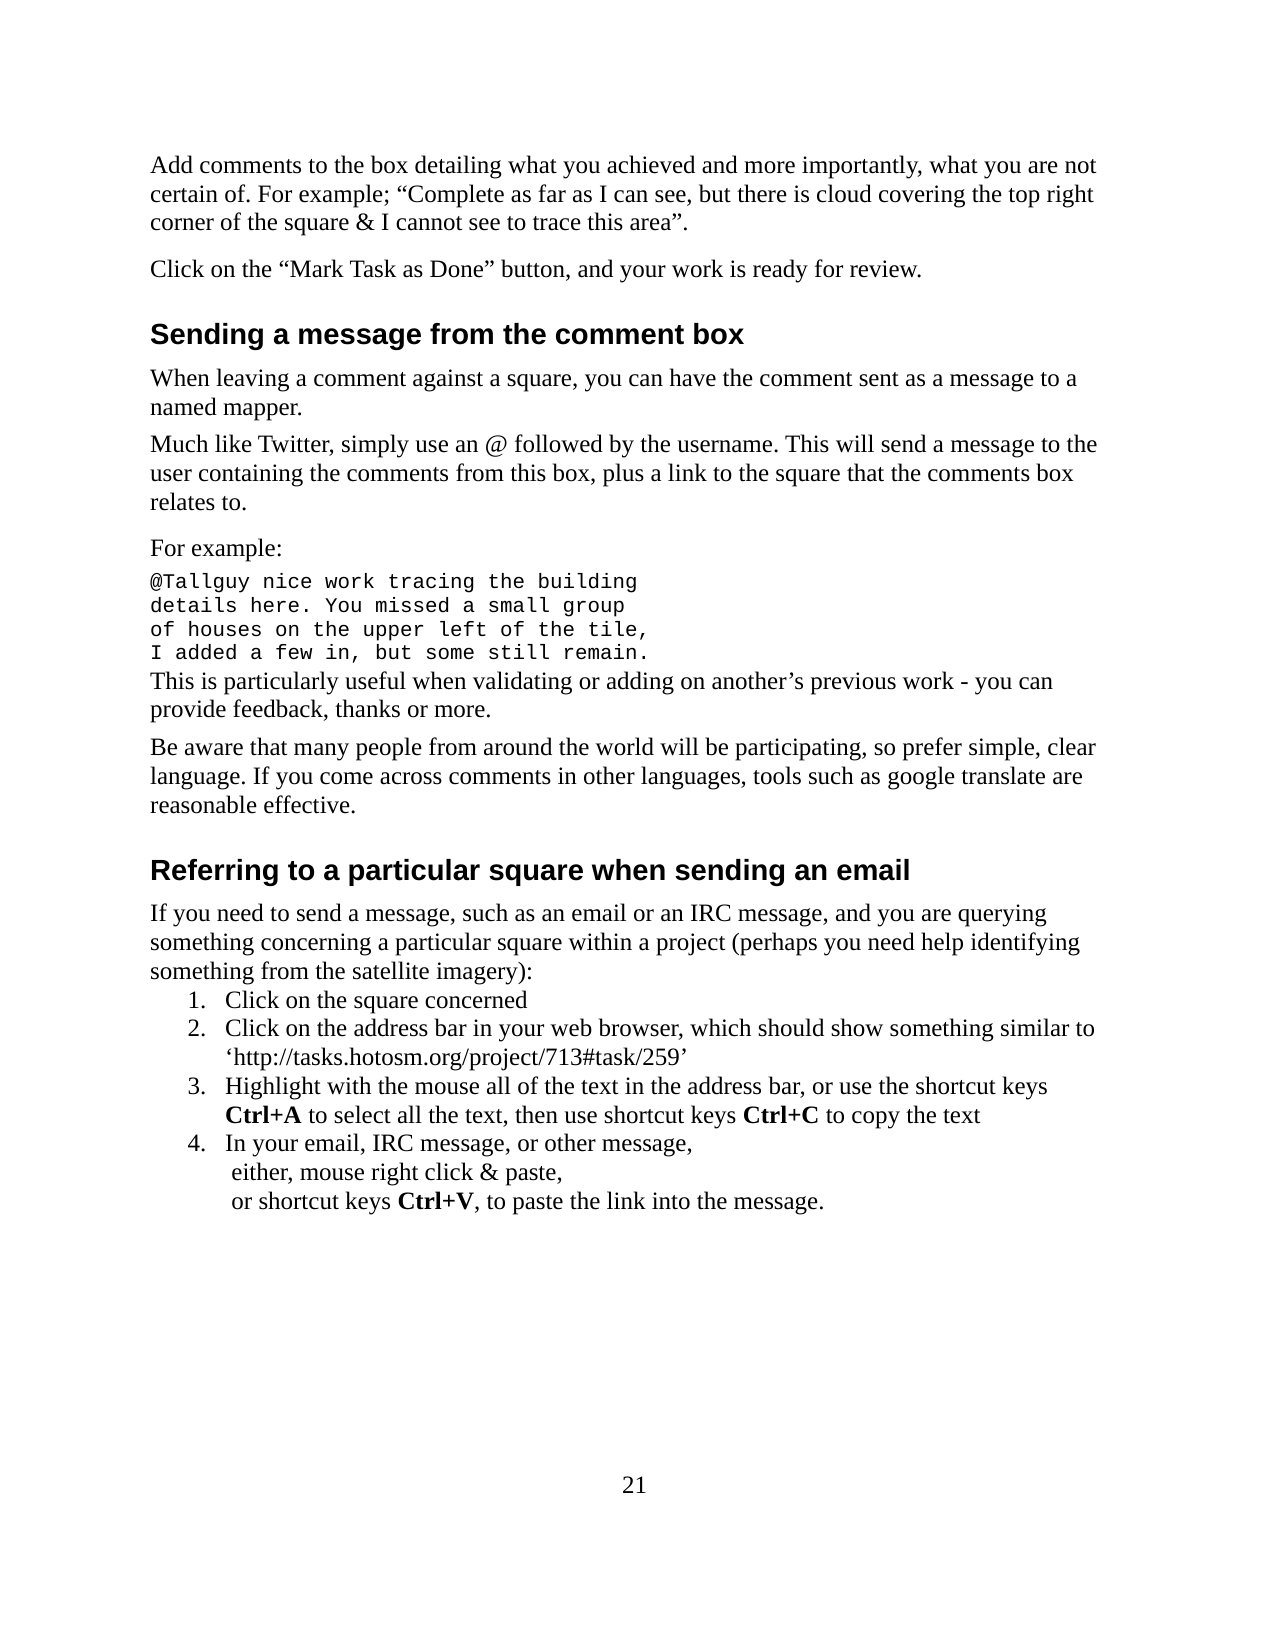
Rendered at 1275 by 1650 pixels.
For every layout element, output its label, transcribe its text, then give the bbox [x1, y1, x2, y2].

text Be aware that many people from around the world will be participating, so prefer simple, clear language. If you come across comments in other languages, tools such as google translate are reasonable effective. [150, 732, 1125, 818]
text I added a few in, but some still remain. [150, 642, 1125, 666]
text For example: [150, 533, 1125, 562]
text This is particularly useful when validating or adding on another’s previous work - you can provide feedback, thanks or more. [150, 666, 1125, 723]
text Much like Twitter, simply use an @ followed by the username. This will send a message to the user containing the comments from this box, plus a link to the square that the comments box relates to. [150, 429, 1125, 516]
list Click on the address bar in your web browser, which should show something similar to ‘http://tasks.hotosm.org/project/713#task/259’ [187, 1013, 1125, 1071]
subtitle Referring to a particular square when sending an email [150, 852, 1125, 886]
text If you need to send a message, such as an email or an IRC message, and you are querying something concerning a particular square within a project (perhaps you need help identifying something from the satellite imagery): [150, 898, 1125, 985]
subtitle Sending a message from the comment box [150, 317, 1125, 350]
text Click on the “Mark Task as Done” button, and your work is ready for review. [150, 254, 1125, 283]
list Highlight with the mouse all of the text in the address bar, or use the shortcut keys Ctrl+A to select all the text, then use shortcut keys Ctrl+C to copy the text [187, 1071, 1125, 1128]
list In your email, IRC message, or other message, either, mouse right click & paste, or shortcut keys Ctrl+V, to paste the link into the message. [187, 1128, 1125, 1215]
text When leaving a comment against a square, you can have the comment sent as a message to a named mapper. [150, 363, 1125, 420]
text of houses on the upper left of the tile, [150, 618, 1125, 642]
list Click on the square concerned [187, 985, 1125, 1013]
text @Tallguy nice work tracing the building [150, 571, 1125, 595]
text Add comments to the box detailing what you achieved and more importantly, what you are not certain of. For example; “Complete as far as I can see, but there is cloud covering the top right corner of the square & I cannot see to trace this area”. [150, 150, 1125, 236]
text details here. You missed a small group [150, 595, 1125, 618]
